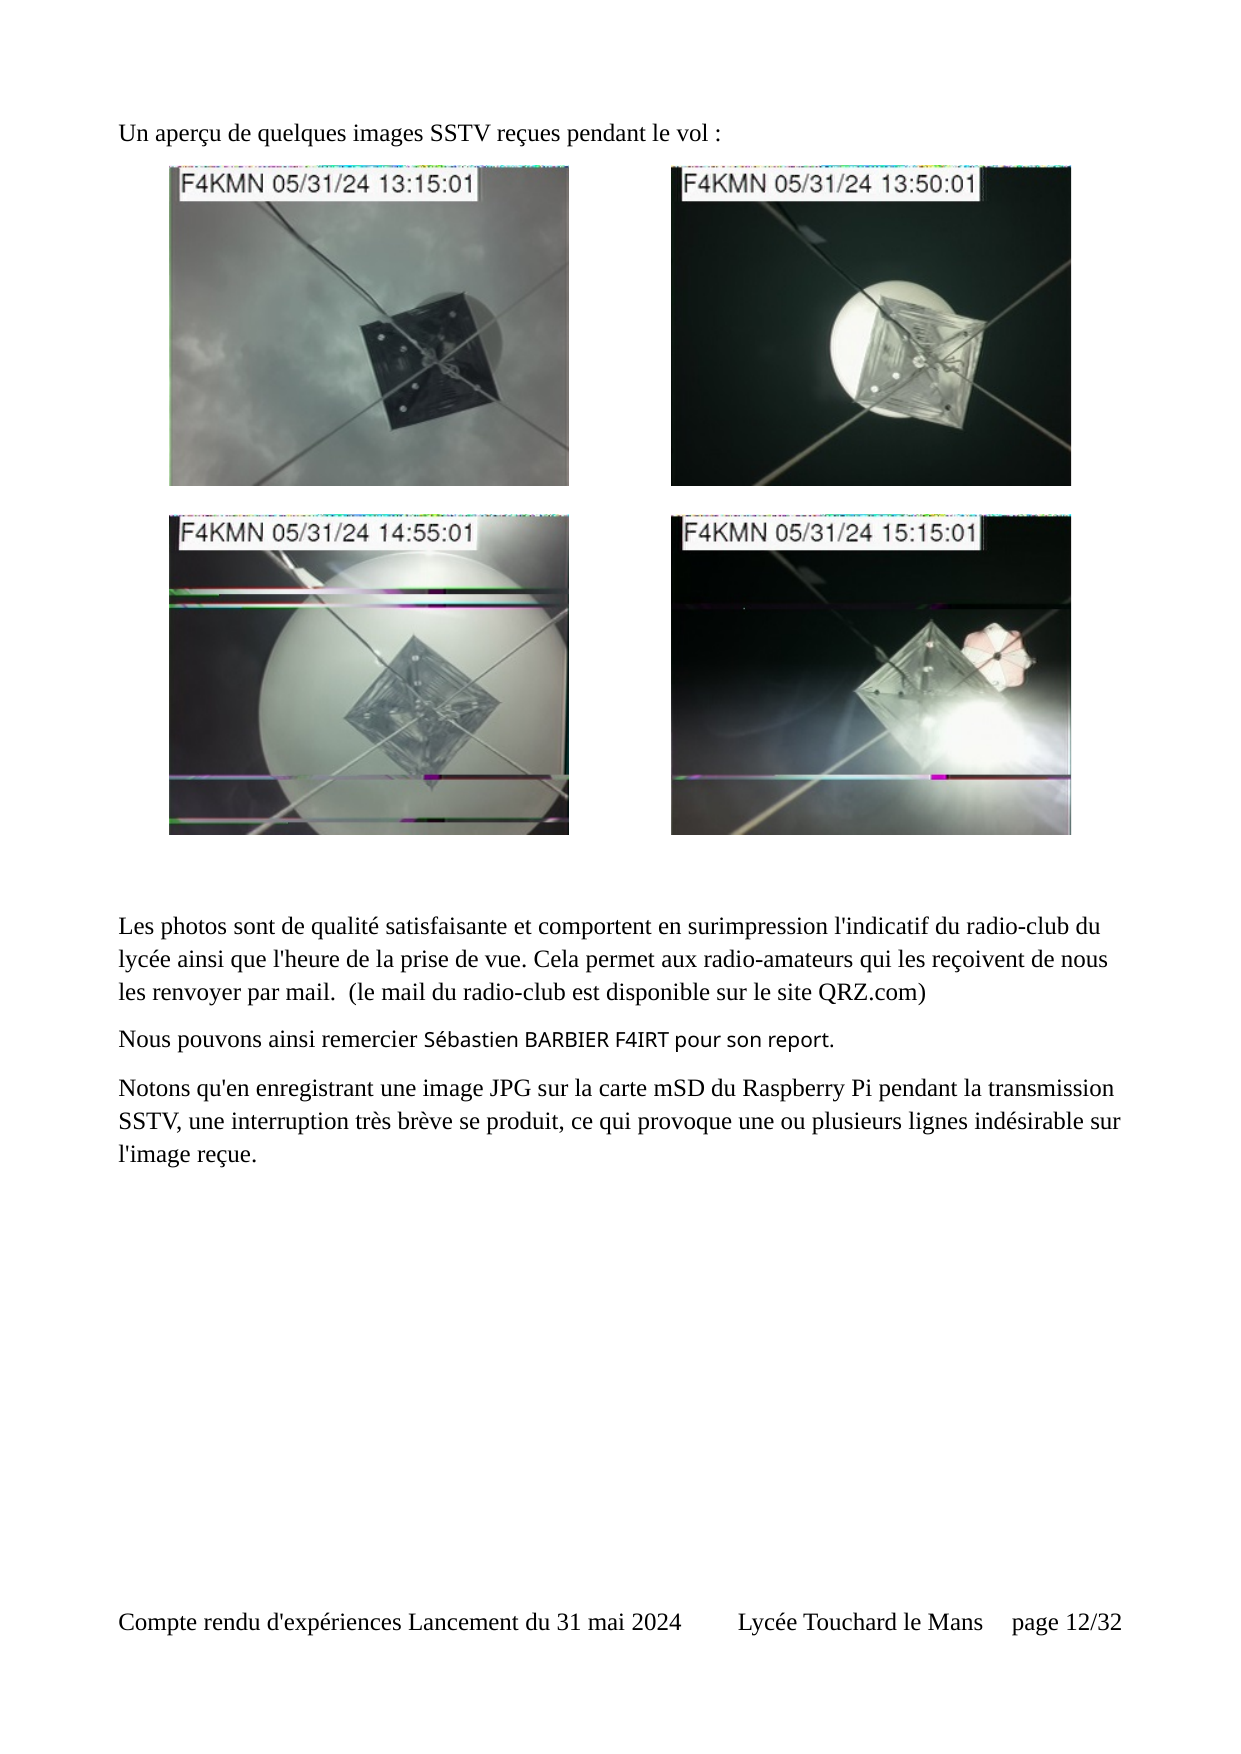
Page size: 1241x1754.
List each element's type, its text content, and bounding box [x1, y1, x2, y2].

text Nous pouvons ainsi remercier Sébastien BARBIER F4IRT pour son report. [118, 1024, 1122, 1054]
picture [169, 514, 569, 835]
table_cell [118, 515, 620, 863]
table_cell [620, 515, 1122, 863]
table_header [118, 166, 620, 514]
text Les photos sont de qualité satisfaisante et comportent en surimpression l'indicatif du radio-club du lycée ainsi que l'heure de la prise de vue. Cela permet aux radio-amateurs qui les reçoivent de nous les renvoyer par mail. (le mail du radio-club est disponible sur le site QRZ.com) [118, 911, 1122, 1006]
picture [671, 514, 1072, 835]
picture [671, 165, 1072, 486]
text Un aperçu de quelques images SSTV reçues pendant le vol : [118, 118, 1122, 147]
picture [169, 165, 569, 486]
table_header [620, 166, 1122, 514]
text Notons qu'en enregistrant une image JPG sur la carte mSD du Raspberry Pi pendant la transmission SSTV, une interruption très brève se produit, ce qui provoque une ou plusieurs lignes indésirable sur l'image reçue. [118, 1073, 1122, 1168]
